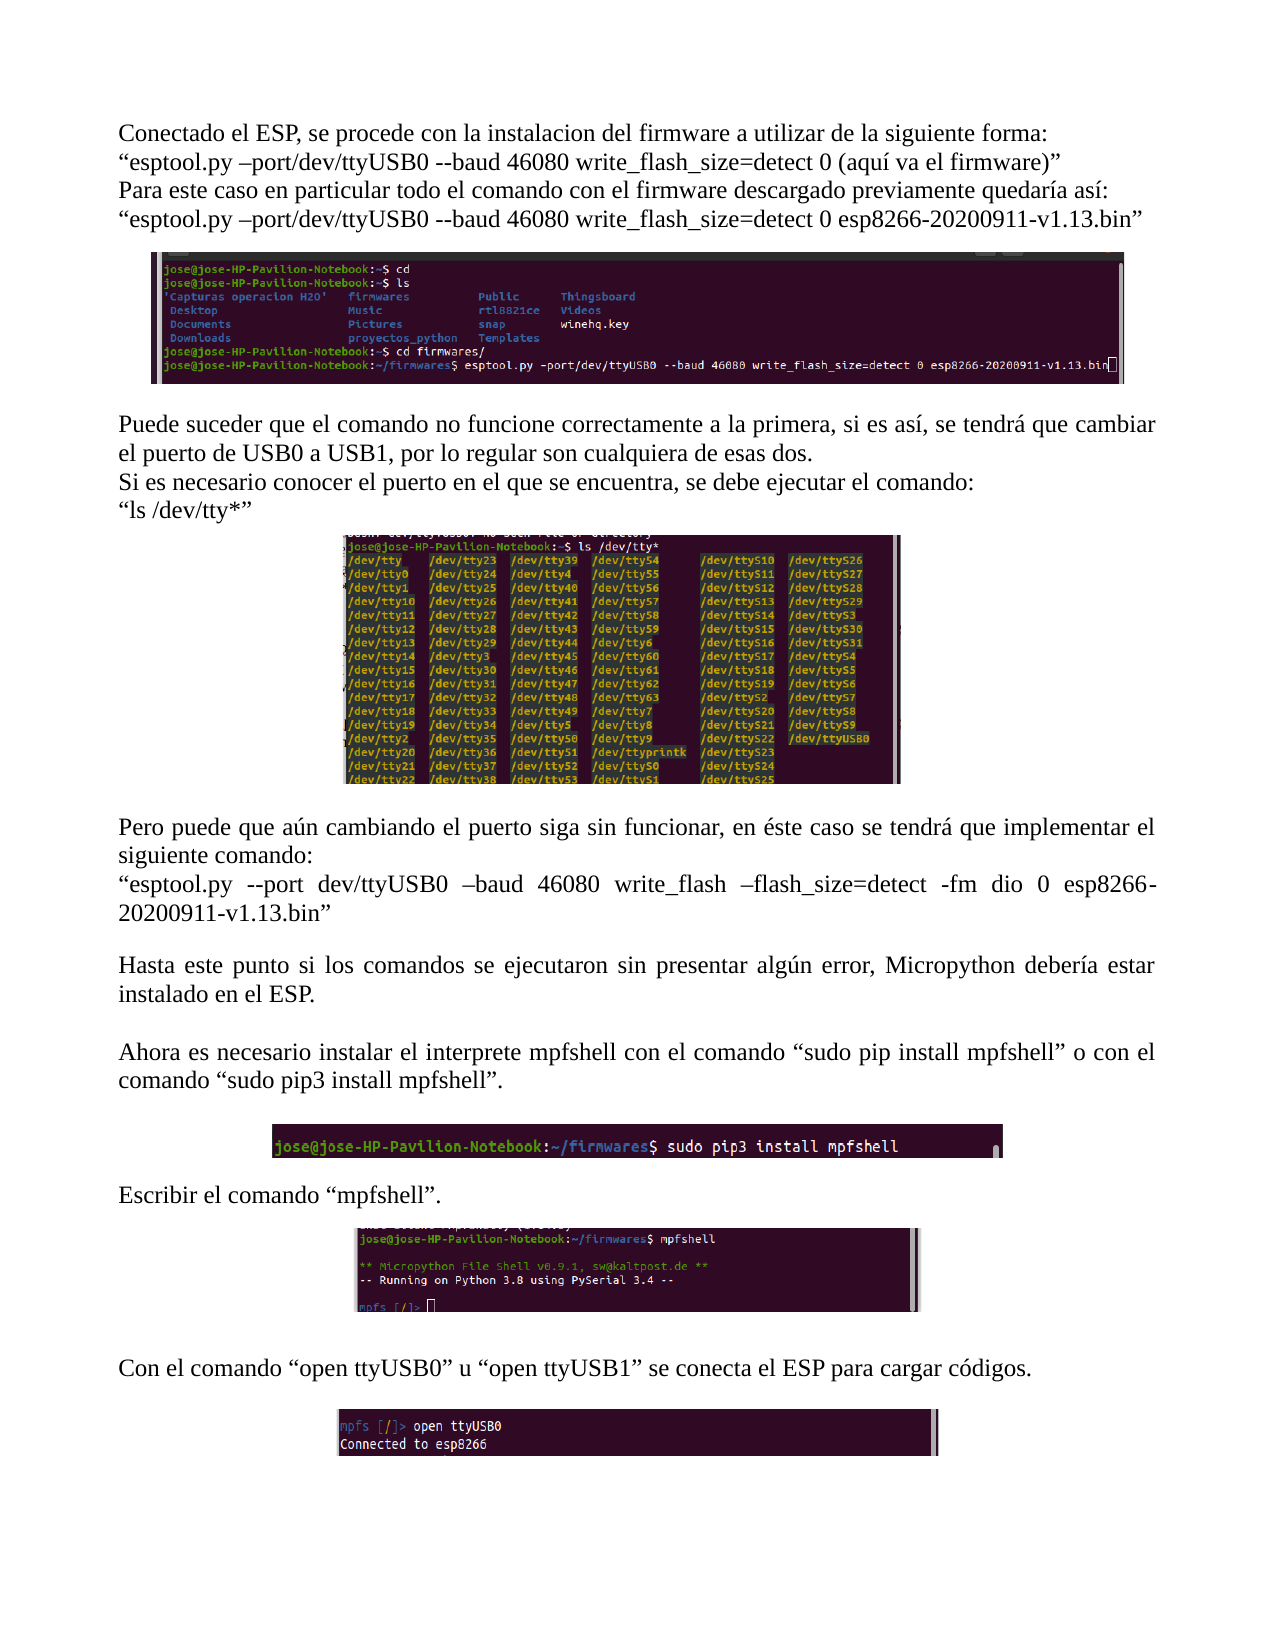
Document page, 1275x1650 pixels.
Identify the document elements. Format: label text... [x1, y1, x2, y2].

picture [272, 1124, 1003, 1158]
picture [342, 535, 901, 784]
text Escribir el comando “mpfshell”. [118, 1181, 1157, 1209]
text Ahora es necesario instalar el interprete mpfshell con el comando “sudo pip install mpfshell” o con el comando “sudo pip3 install mpfshell”. [118, 1037, 1157, 1094]
text Si es necesario conocer el puerto en el que se encuentra, se debe ejecutar el comando: [118, 467, 1157, 496]
text Hasta este punto si los comandos se ejecutaron sin presentar algún error, Micropython debería estar instalado en el ESP. [118, 951, 1157, 1008]
text “ls /dev/tty*” [118, 496, 1157, 524]
text Puede suceder que el comando no funcione correctamente a la primera, si es así, se tendrá que cambiar el puerto de USB0 a USB1, por lo regular son cualquiera de esas dos. [118, 409, 1157, 467]
text “esptool.py –port/dev/ttyUSB0 --baud 46080 write_flash_size=detect 0 esp8266-20200911-v1.13.bin” [118, 204, 1157, 233]
text “esptool.py –port/dev/ttyUSB0 --baud 46080 write_flash_size=detect 0 (aquí va el firmware)” [118, 147, 1157, 176]
picture [353, 1241, 922, 1312]
text Conectado el ESP, se procede con la instalacion del firmware a utilizar de la siguiente forma: [118, 118, 1157, 147]
text Con el comando “open ttyUSB0” u “open ttyUSB1” se conecta el ESP para cargar códigos. [118, 1353, 1157, 1382]
picture [151, 252, 1125, 384]
picture [336, 1417, 939, 1456]
text “esptool.py --port dev/ttyUSB0 –baud 46080 write_flash –flash_size=detect -fm dio 0 esp8266-20200911-v1.13.bin” [118, 869, 1157, 927]
text Para este caso en particular todo el comando con el firmware descargado previamente quedaría así: [118, 176, 1157, 204]
text Pero puede que aún cambiando el puerto siga sin funcionar, en éste caso se tendrá que implementar el siguiente comando: [118, 812, 1157, 869]
